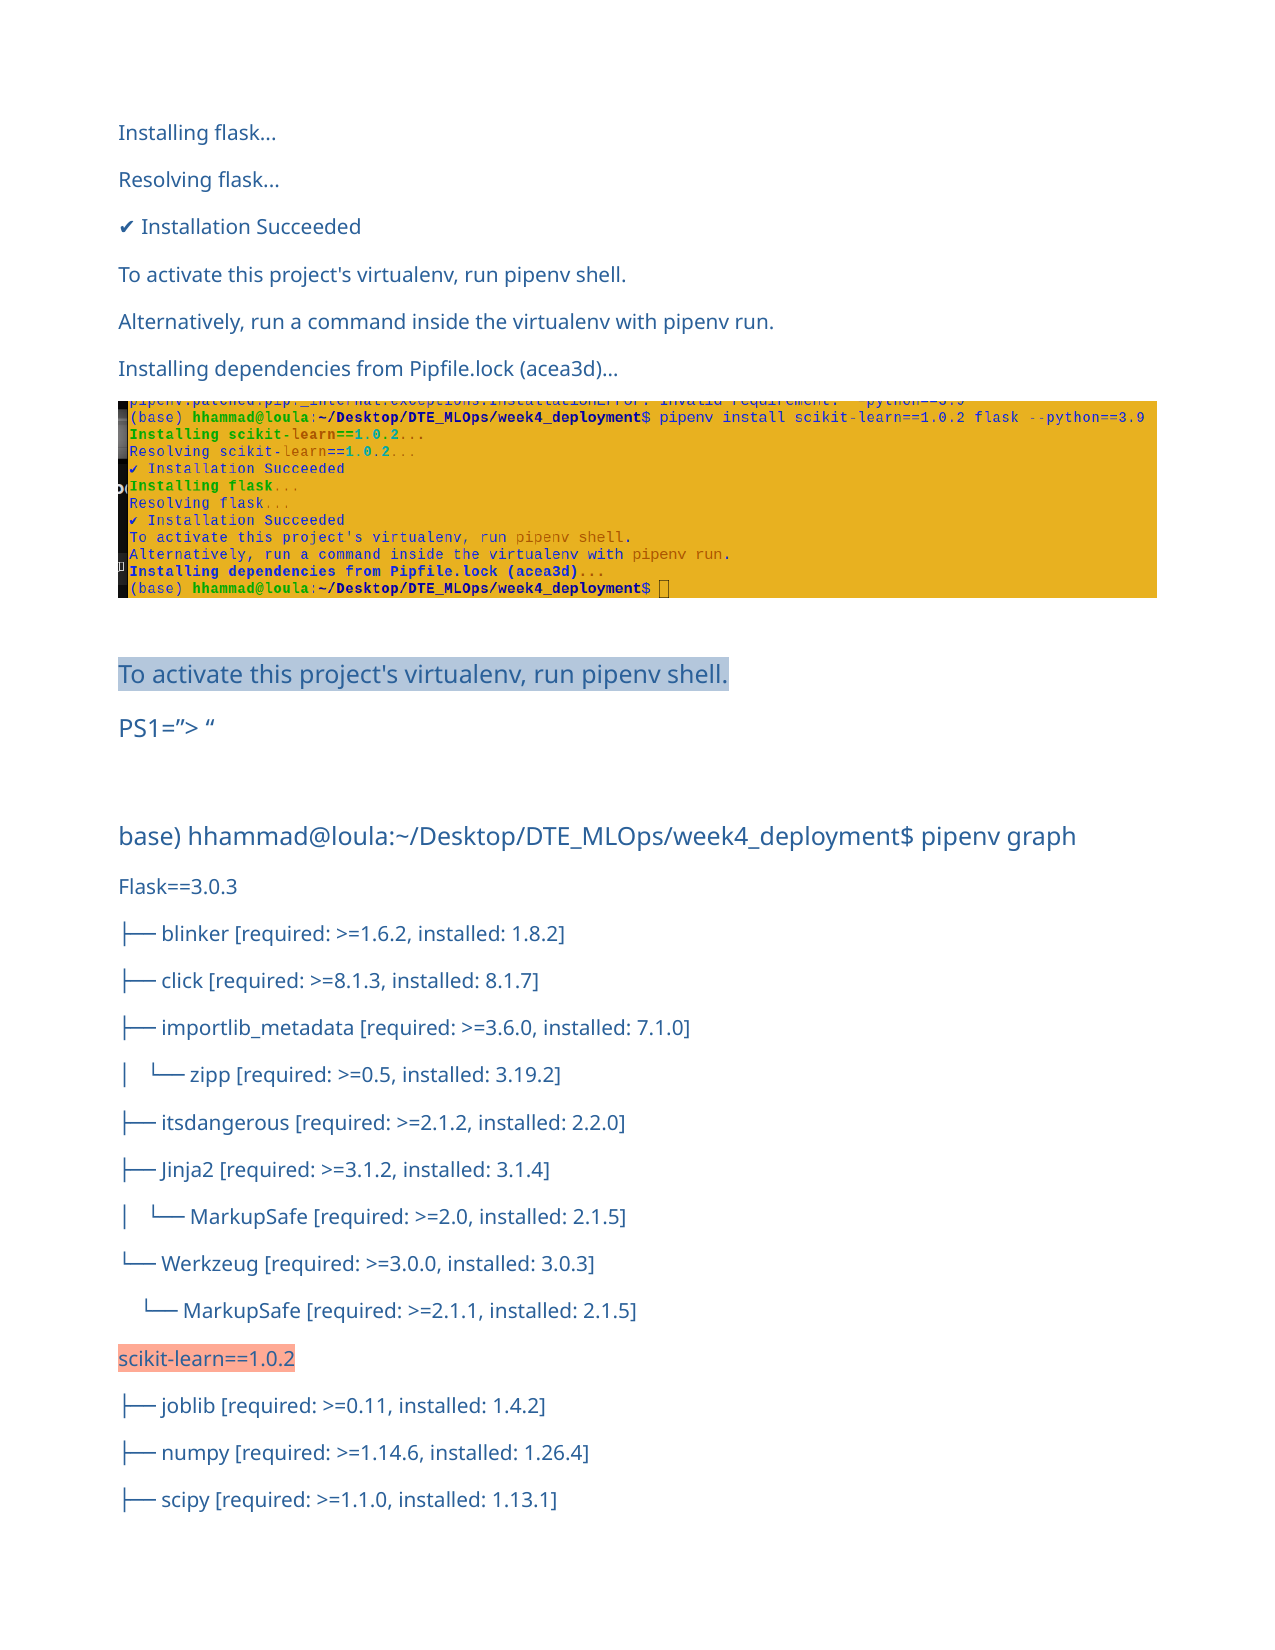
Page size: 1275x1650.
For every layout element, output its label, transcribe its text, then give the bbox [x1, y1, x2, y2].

text ├── scipy [required: >=1.1.0, installed: 1.13.1] [118, 1485, 1157, 1514]
text Alternatively, run a command inside the virtualenv with pipenv run. [118, 307, 1157, 335]
text Resolving flask... [118, 165, 1157, 194]
text ├── joblib [required: >=0.11, installed: 1.4.2] [118, 1391, 1157, 1419]
text Installing flask... [118, 118, 1157, 147]
text ├── importlib_metadata [required: >=3.6.0, installed: 7.1.0] [118, 1013, 1157, 1042]
text Flask==3.0.3 [118, 872, 1157, 900]
text base) hhammad@loula:~/Desktop/DTE_MLOps/week4_deployment$ pipenv graph [118, 818, 1157, 852]
text │ └── zipp [required: >=0.5, installed: 3.19.2] [118, 1061, 1157, 1089]
text PS1=”> “ [118, 711, 1157, 745]
text ├── itsdangerous [required: >=2.1.2, installed: 2.2.0] [118, 1108, 1157, 1136]
text ✔ Installation Succeeded [118, 212, 1157, 241]
text ├── click [required: >=8.1.3, installed: 8.1.7] [118, 966, 1157, 995]
text To activate this project's virtualenv, run pipenv shell. [118, 260, 1157, 288]
text └── MarkupSafe [required: >=2.1.1, installed: 2.1.5] [118, 1297, 1157, 1325]
text │ └── MarkupSafe [required: >=2.0, installed: 2.1.5] [118, 1202, 1157, 1231]
text ├── numpy [required: >=1.14.6, installed: 1.26.4] [118, 1438, 1157, 1467]
text scikit-learn==1.0.2 [118, 1344, 1157, 1372]
text ├── Jinja2 [required: >=3.1.2, installed: 3.1.4] [118, 1155, 1157, 1183]
text To activate this project's virtualenv, run pipenv shell. [118, 657, 1157, 691]
text └── Werkzeug [required: >=3.0.0, installed: 3.0.3] [118, 1249, 1157, 1278]
text Installing dependencies from Pipfile.lock (acea3d)… [118, 354, 1157, 382]
picture [118, 401, 1157, 598]
text ├── blinker [required: >=1.6.2, installed: 1.8.2] [118, 919, 1157, 947]
